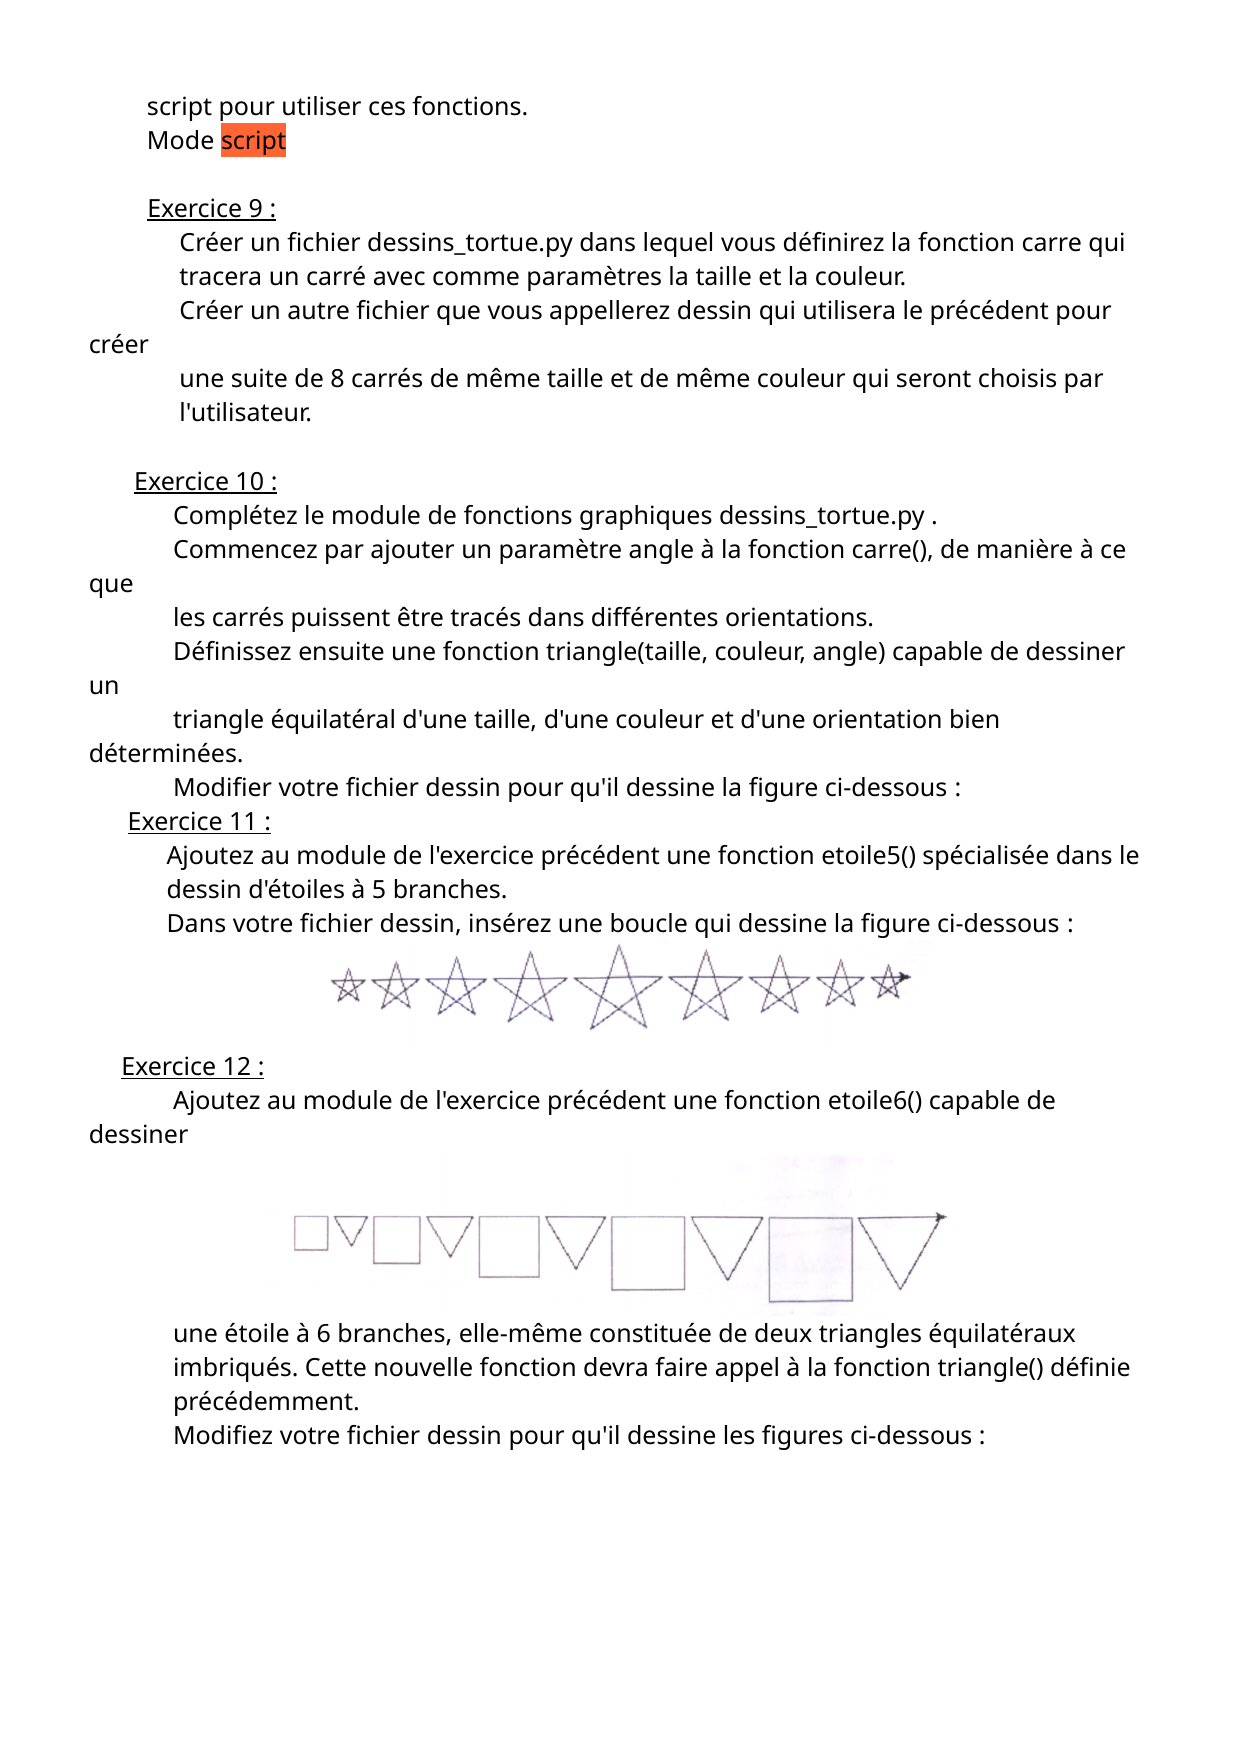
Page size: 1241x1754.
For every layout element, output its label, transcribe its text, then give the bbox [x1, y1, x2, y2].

text Dans votre fichier dessin, insérez une boucle qui dessine la figure ci-dessous : [88, 906, 1152, 940]
text Commencez par ajouter un paramètre angle à la fonction carre(), de manière à ce que [88, 531, 1152, 599]
text Exercice 9 : [88, 191, 1152, 225]
text imbriqués. Cette nouvelle fonction devra faire appel à la fonction triangle() définie [88, 1349, 1152, 1383]
text Exercice 10 : [88, 463, 1152, 497]
text Exercice 12 : [88, 940, 1152, 1083]
picture [264, 1155, 977, 1316]
picture [307, 940, 934, 1049]
text Ajoutez au module de l'exercice précédent une fonction etoile5() spécialisée dans le [88, 838, 1152, 872]
text Exercice 11 : [88, 804, 1152, 838]
text Définissez ensuite une fonction triangle(taille, couleur, angle) capable de dessiner un [88, 633, 1152, 702]
text une suite de 8 carrés de même taille et de même couleur qui seront choisis par [88, 361, 1152, 395]
text Ajoutez au module de l'exercice précédent une fonction etoile6() capable de dessiner [88, 1083, 1152, 1151]
text tracera un carré avec comme paramètres la taille et la couleur. [88, 259, 1152, 293]
text Créer un fichier dessins_tortue.py dans lequel vous définirez la fonction carre qui [88, 225, 1152, 259]
text l'utilisateur. [88, 395, 1152, 429]
text Complétez le module de fonctions graphiques dessins_tortue.py . [88, 497, 1152, 531]
text une étoile à 6 branches, elle-même constituée de deux triangles équilatéraux [88, 1151, 1152, 1349]
text Modifiez votre fichier dessin pour qu'il dessine les figures ci-dessous : [88, 1417, 1152, 1451]
text précédemment. [88, 1383, 1152, 1417]
text Modifier votre fichier dessin pour qu'il dessine la figure ci-dessous : [88, 770, 1152, 804]
text les carrés puissent être tracés dans différentes orientations. [88, 599, 1152, 633]
text script pour utiliser ces fonctions. [88, 88, 1152, 123]
text triangle équilatéral d'une taille, d'une couleur et d'une orientation bien déterminées. [88, 702, 1152, 770]
text dessin d'étoiles à 5 branches. [88, 872, 1152, 906]
text Créer un autre fichier que vous appellerez dessin qui utilisera le précédent pour créer [88, 293, 1152, 361]
text Mode script [88, 123, 1152, 157]
